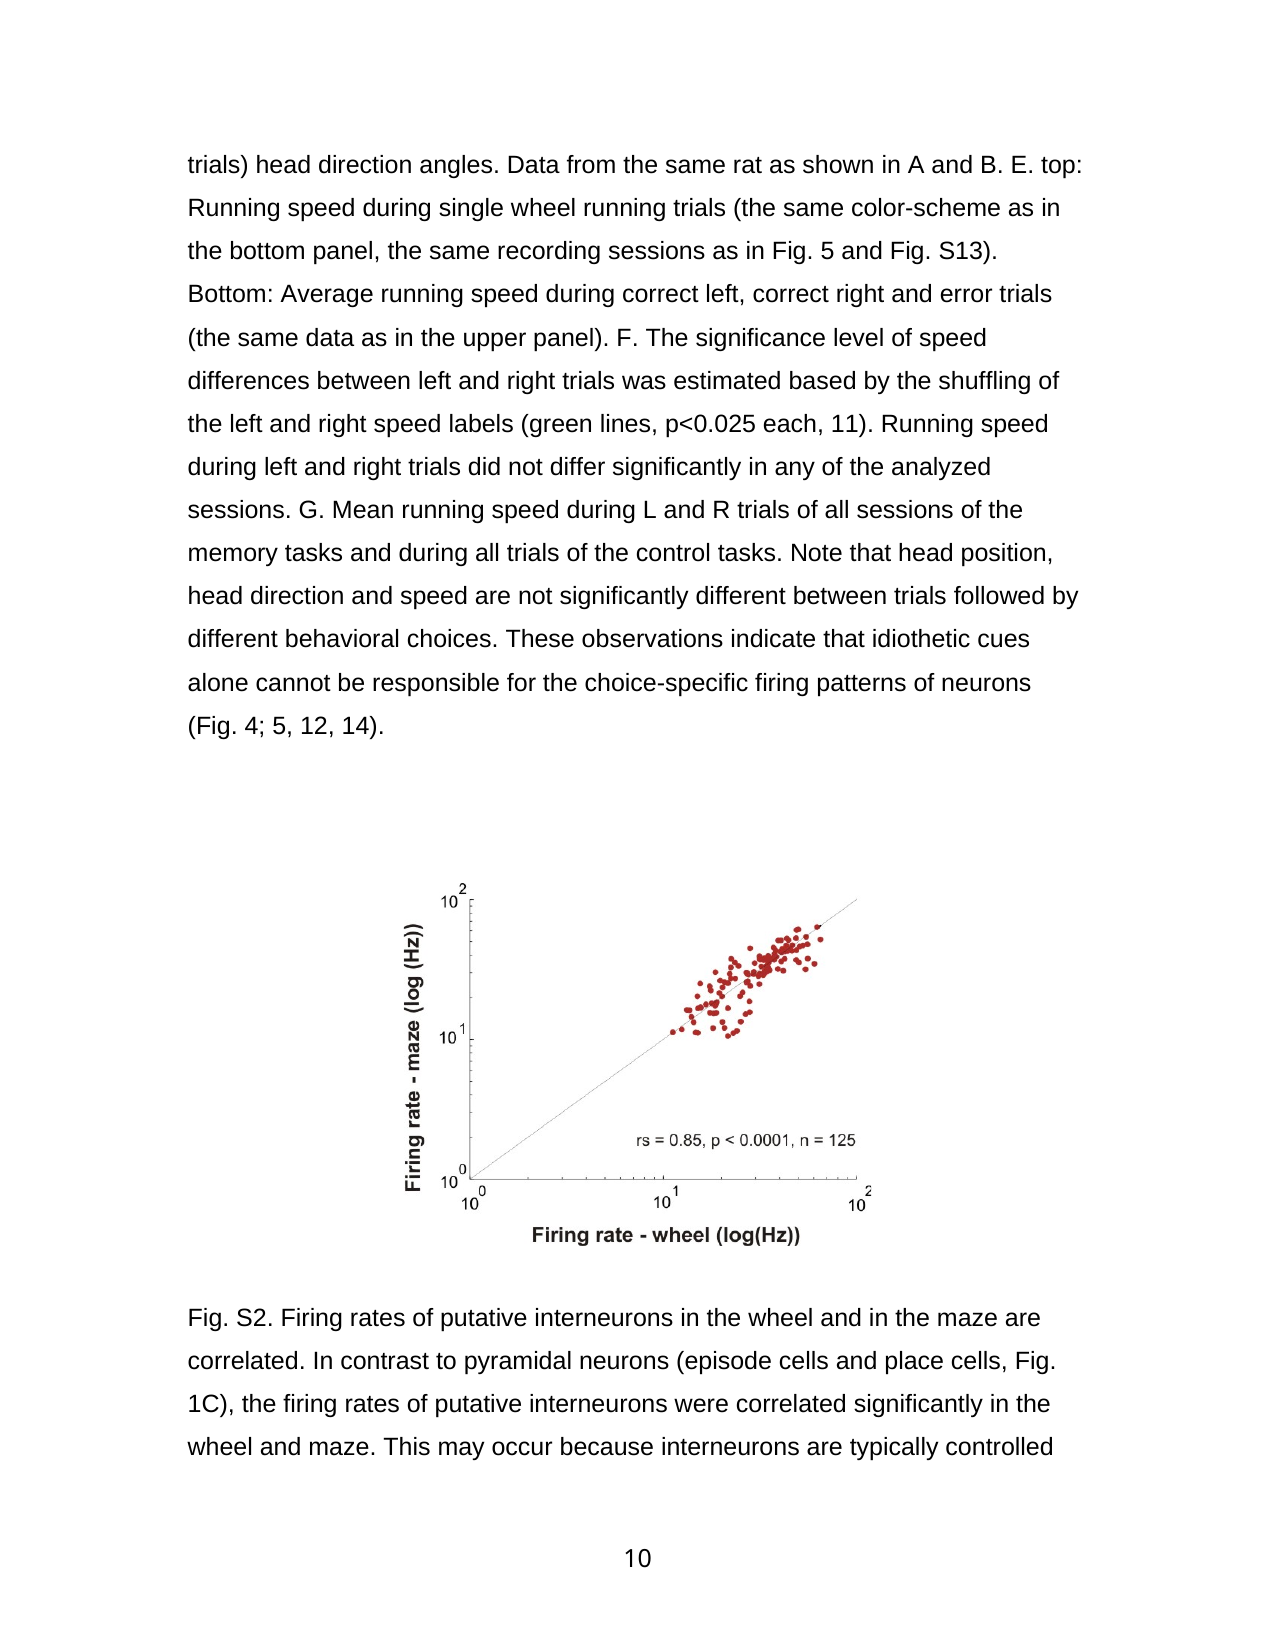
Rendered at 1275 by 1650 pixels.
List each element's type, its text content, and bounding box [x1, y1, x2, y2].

picture [403, 883, 872, 1246]
text Fig. S2. Firing rates of putative interneurons in the wheel and in the maze are correlated. In contrast to pyramidal neurons (episode cells and place cells, Fig. 1C), the firing rates of putative interneurons were correlated significantly in the wheel and maze. This may occur because interneurons are typically controlled [187, 1303, 1087, 1461]
text trials) head direction angles. Data from the same rat as shown in A and B. E. top: Running speed during single wheel running trials (the same color-scheme as in the bottom panel, the same recording sessions as in Fig. 5 and Fig. S13). Bottom: Average running speed during correct left, correct right and error trials (the same data as in the upper panel). F. The significance level of speed differences between left and right trials was estimated based by the shuffling of the left and right speed labels (green lines, p<0.025 each, 11). Running speed during left and right trials did not differ significantly in any of the analyzed sessions. G. Mean running speed during L and R trials of all sessions of the memory tasks and during all trials of the control tasks. Note that head position, head direction and speed are not significantly different between trials followed by different behavioral choices. These observations indicate that idiothetic cues alone cannot be responsible for the choice-specific firing patterns of neurons (Fig. 4; 5, 12, 14). [187, 150, 1087, 739]
